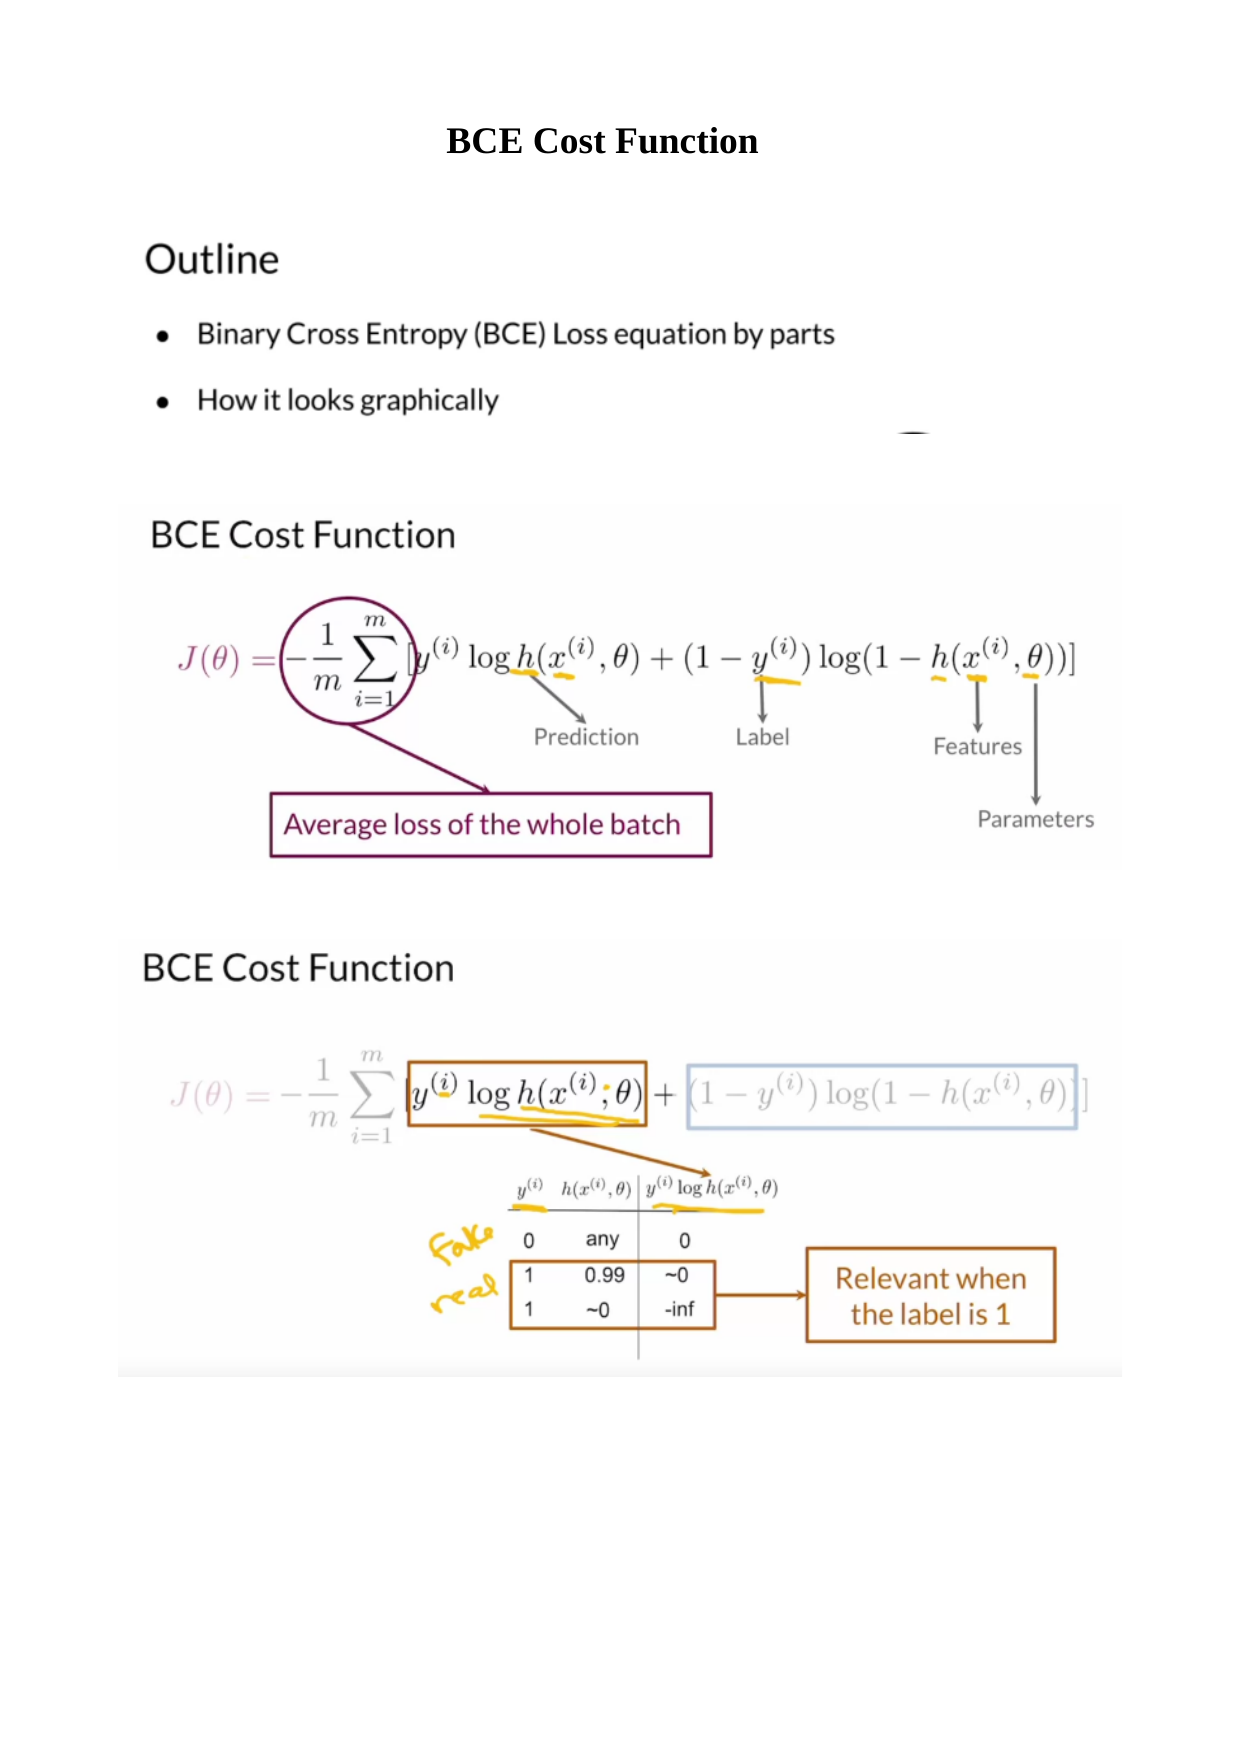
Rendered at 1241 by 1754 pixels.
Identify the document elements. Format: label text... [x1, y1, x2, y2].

subtitle BCE Cost Function [118, 118, 1122, 161]
picture [118, 237, 1123, 434]
picture [118, 504, 1123, 870]
picture [118, 939, 1123, 1377]
